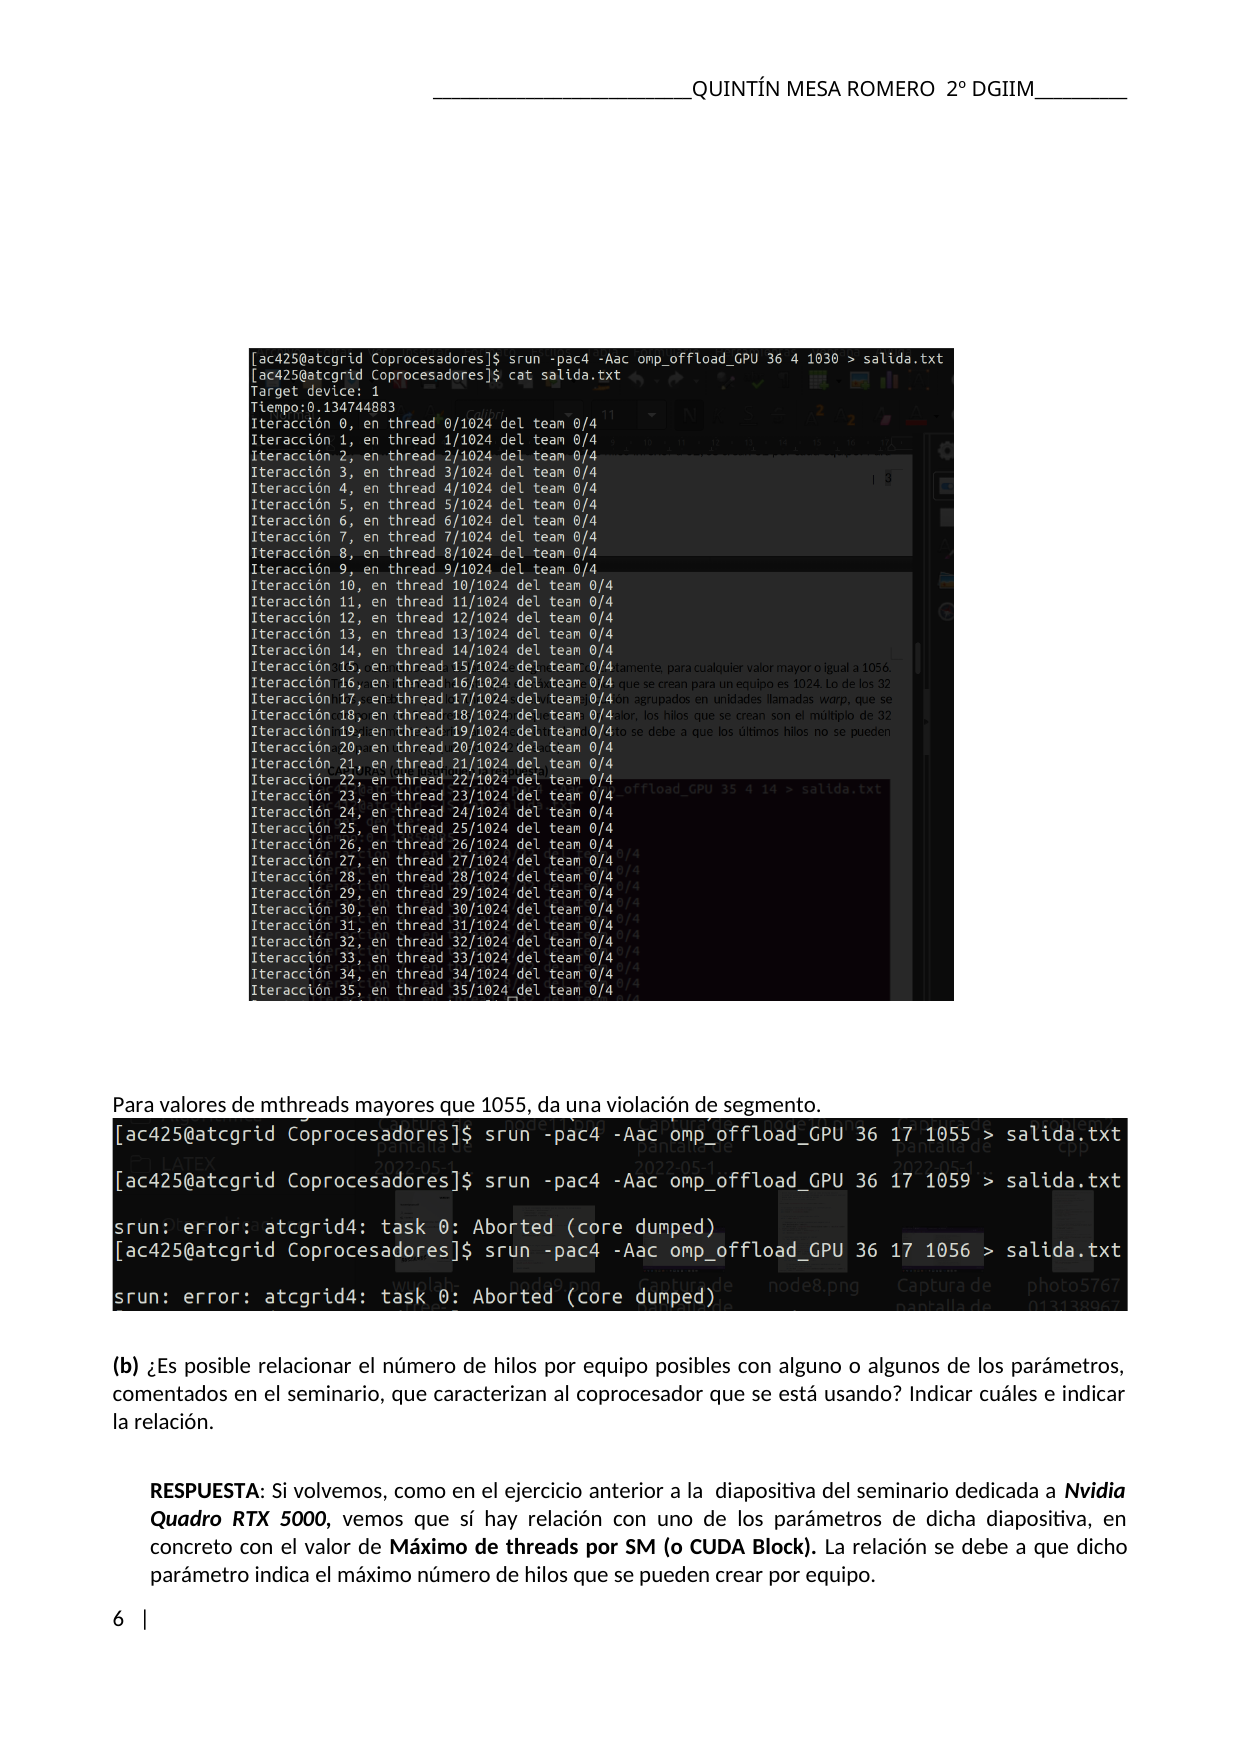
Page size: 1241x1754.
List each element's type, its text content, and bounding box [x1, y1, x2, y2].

picture [248, 348, 954, 1001]
text RESPUESTA: Si volvemos, como en el ejercicio anterior a la diapositiva del seminario dedicada a Nvidia Quadro RTX 5000, vemos que sí hay relación con uno de los parámetros de dicha diapositiva, en concreto con el valor de Máximo de threads por SM (o CUDA Block). La relación se debe a que dicho parámetro indica el máximo número de hilos que se pueden crear por equipo. [150, 1476, 1128, 1588]
list Para valores de mthreads mayores que 1055, da una violación de segmento. [112, 1090, 1128, 1118]
list (b) ¿Es posible relacionar el número de hilos por equipo posibles con alguno o algunos de los parámetros, comentados en el seminario, que caracterizan al coprocesador que se está usando? Indicar cuáles e indicar la relación. [112, 1351, 1128, 1435]
picture [112, 1118, 1128, 1311]
